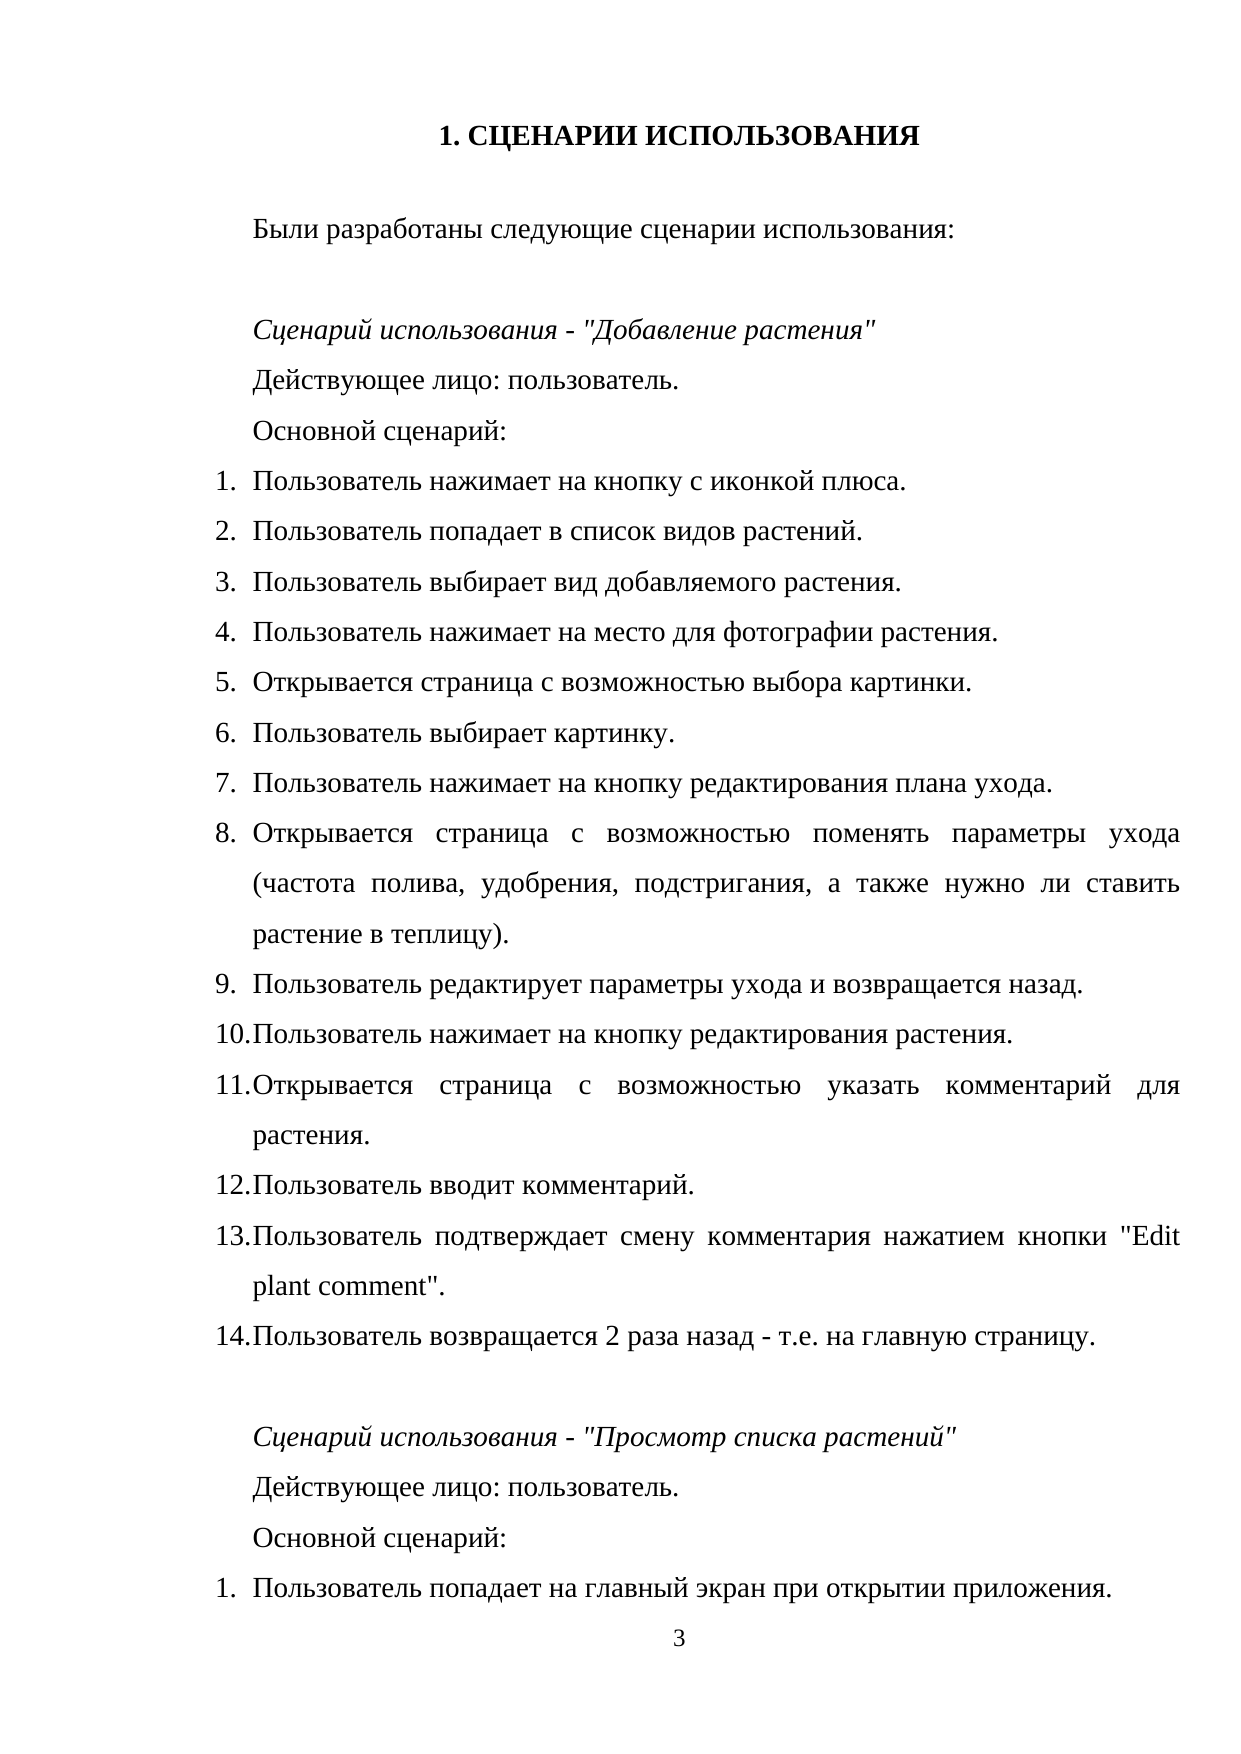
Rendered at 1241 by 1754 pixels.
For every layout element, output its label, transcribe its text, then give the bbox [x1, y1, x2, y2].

list Открывается страница с возможностью указать комментарий для растения. [215, 1067, 1181, 1151]
text Действующее лицо: пользователь. [177, 1469, 1181, 1503]
list Пользователь нажимает на кнопку редактирования растения. [215, 1017, 1181, 1050]
text Действующее лицо: пользователь. [177, 362, 1181, 396]
text 1. Сценарии использования [177, 118, 1181, 152]
list Пользователь редактирует параметры ухода и возвращается назад. [215, 966, 1181, 1000]
list Пользователь вводит комментарий. [215, 1167, 1181, 1201]
text Сценарий использования - "Добавление растения" [177, 312, 1181, 346]
text Основной сценарий: [177, 413, 1181, 446]
list Пользователь попадает на главный экран при открытии приложения. [215, 1570, 1181, 1603]
list Пользователь попадает в список видов растений. [215, 513, 1181, 547]
list Пользователь возвращается 2 раза назад - т.е. на главную страницу. [215, 1318, 1181, 1352]
list Пользователь выбирает вид добавляемого растения. [215, 564, 1181, 597]
list Пользователь нажимает на кнопку редактирования плана ухода. [215, 765, 1181, 798]
list Пользователь нажимает на кнопку с иконкой плюса. [215, 463, 1181, 497]
text Сценарий использования - "Просмотр списка растений" [177, 1419, 1181, 1453]
list Открывается страница с возможностью поменять параметры ухода (частота полива, удобрения, подстригания, а также нужно ли ставить растение в теплицу). [215, 815, 1181, 949]
list Пользователь выбирает картинку. [215, 715, 1181, 748]
list Пользователь подтверждает смену комментария нажатием кнопки "Edit plant comment". [215, 1218, 1181, 1302]
list Открывается страница с возможностью выбора картинки. [215, 664, 1181, 698]
text Были разработаны следующие сценарии использования: [177, 212, 1181, 245]
list Пользователь нажимает на место для фотографии растения. [215, 614, 1181, 648]
text Основной сценарий: [177, 1520, 1181, 1553]
